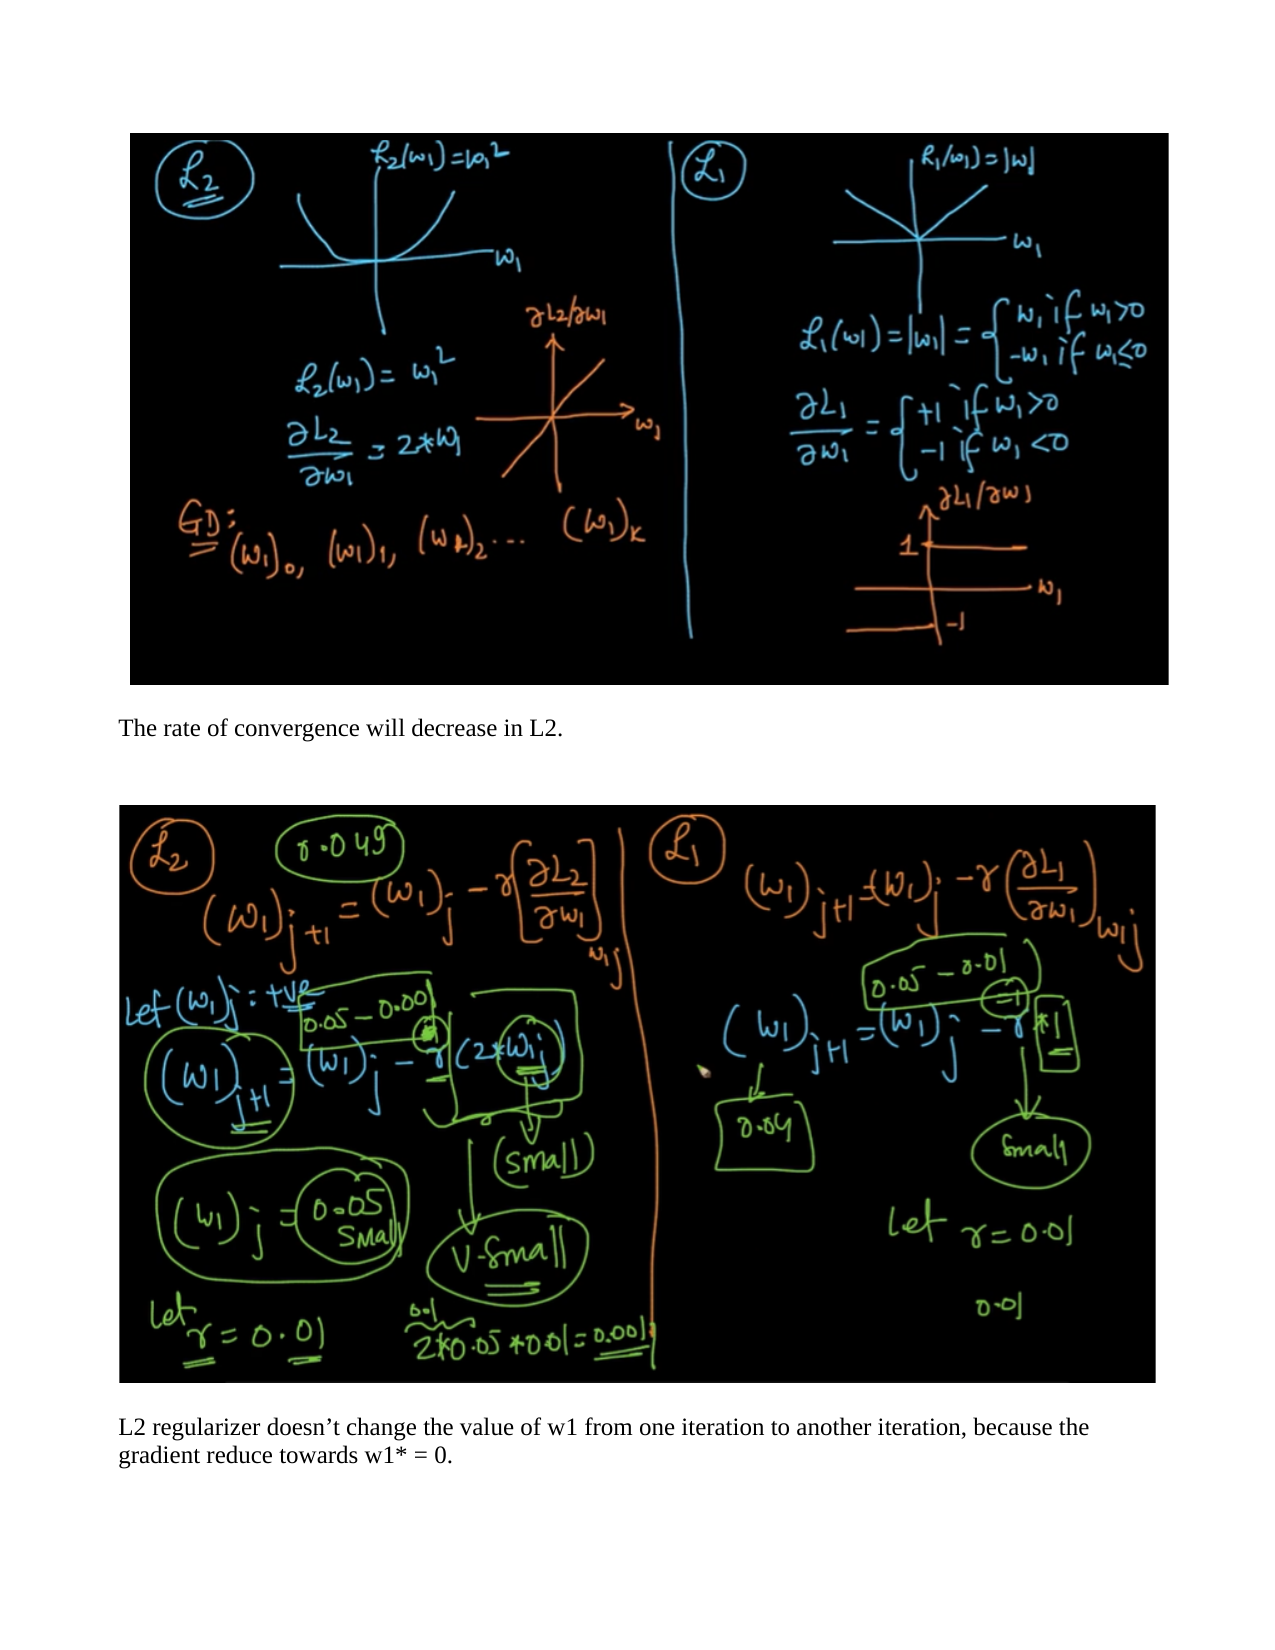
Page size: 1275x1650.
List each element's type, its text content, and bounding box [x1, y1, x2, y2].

picture [130, 133, 1169, 685]
picture [119, 805, 1156, 1383]
text L2 regularizer doesn’t change the value of w1 from one iteration to another iteration, because the gradient reduce towards w1* = 0. [118, 1412, 1157, 1469]
text The rate of convergence will decrease in L2. [118, 713, 1157, 742]
